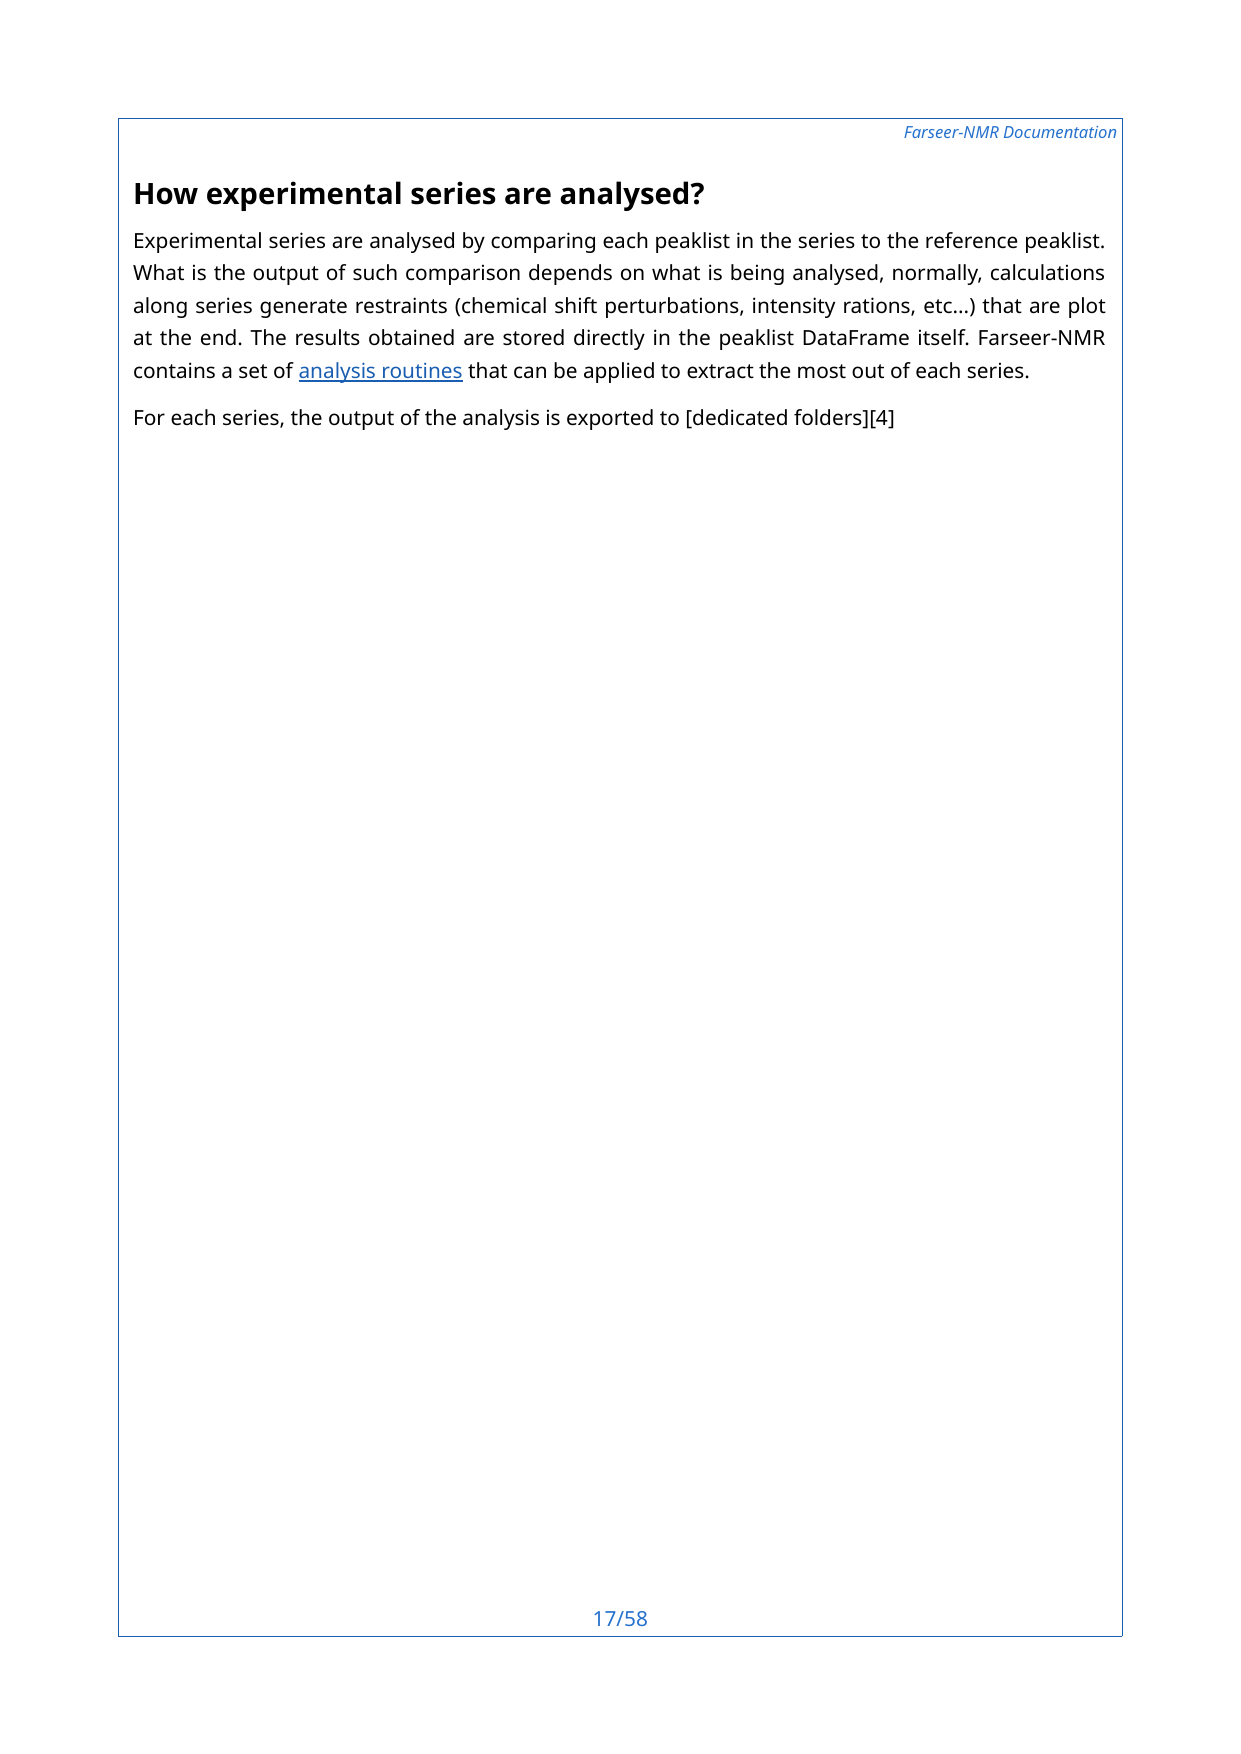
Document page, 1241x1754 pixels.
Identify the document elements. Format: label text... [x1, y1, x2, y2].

text Experimental series are analysed by comparing each peaklist in the series to the reference peaklist. What is the output of such comparison depends on what is being analysed, normally, calculations along series generate restraints (chemical shift perturbations, intensity rations, etc...) that are plot at the end. The results obtained are stored directly in the peaklist DataFrame itself. Farseer-NMR contains a set of analysis routines that can be applied to extract the most out of each series. [133, 226, 1107, 384]
text For each series, the output of the analysis is exported to [dedicated folders][4] [133, 403, 1107, 432]
subtitle How experimental series are analysed? [133, 173, 1119, 213]
